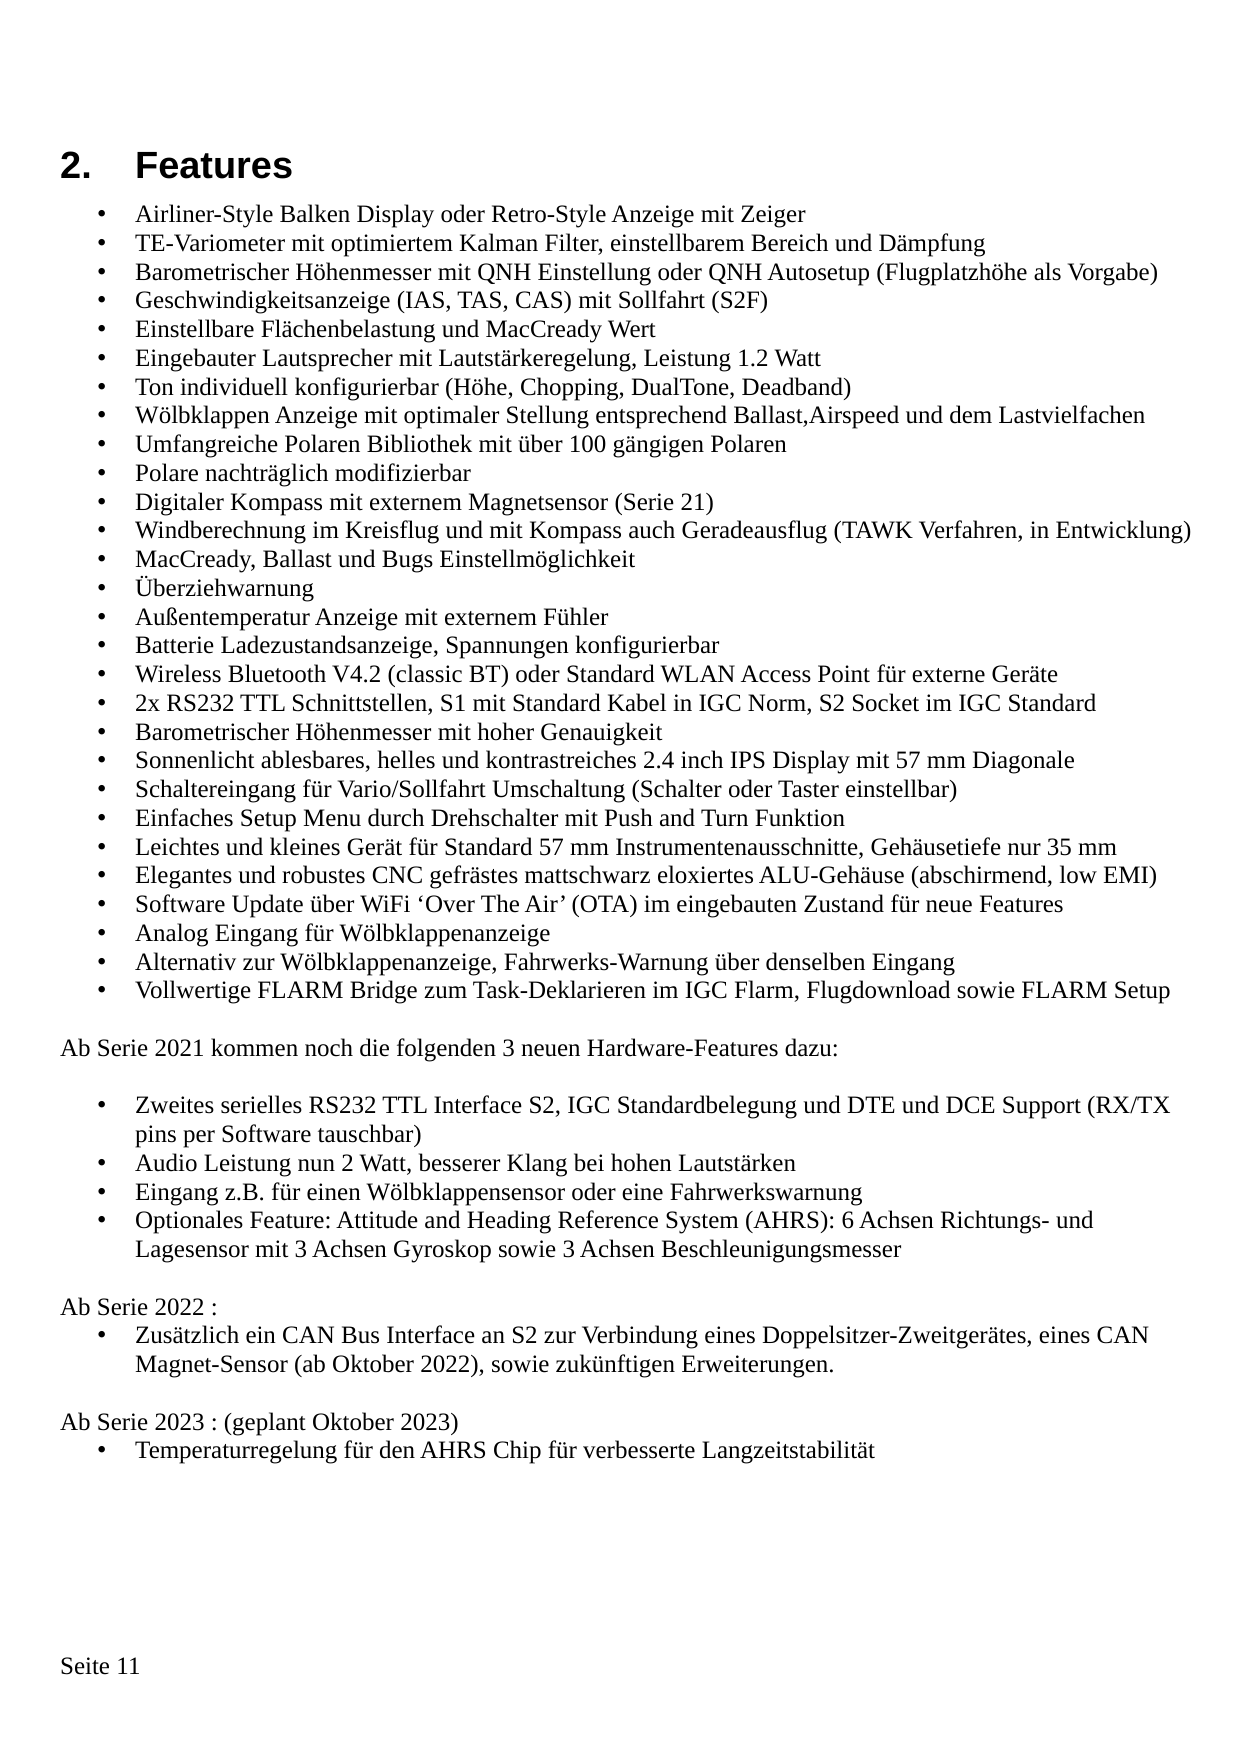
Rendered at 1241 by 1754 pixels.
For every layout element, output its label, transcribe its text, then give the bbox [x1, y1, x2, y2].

list Airliner-Style Balken Display oder Retro-Style Anzeige mit Zeiger [97, 199, 1207, 228]
list Schaltereingang für Vario/Sollfahrt Umschaltung (Schalter oder Taster einstellbar) [97, 774, 1207, 803]
list Außentemperatur Anzeige mit externem Fühler [97, 602, 1207, 631]
list Barometrischer Höhenmesser mit QNH Einstellung oder QNH Autosetup (Flugplatzhöhe als Vorgabe) [97, 257, 1207, 286]
list Audio Leistung nun 2 Watt, besserer Klang bei hohen Lautstärken [97, 1148, 1207, 1177]
list Elegantes und robustes CNC gefrästes mattschwarz eloxiertes ALU-Gehäuse (abschirmend, low EMI) [97, 861, 1207, 889]
list Einstellbare Flächenbelastung und MacCready Wert [97, 314, 1207, 343]
text Ab Serie 2022 : [60, 1292, 1207, 1321]
list Leichtes und kleines Gerät für Standard 57 mm Instrumentenausschnitte, Gehäusetiefe nur 35 mm [97, 832, 1207, 861]
list 2x RS232 TTL Schnittstellen, S1 mit Standard Kabel in IGC Norm, S2 Socket im IGC Standard [97, 688, 1207, 717]
list Temperaturregelung für den AHRS Chip für verbesserte Langzeitstabilität [97, 1436, 1207, 1464]
list Alternativ zur Wölbklappenanzeige, Fahrwerks-Warnung über denselben Eingang [97, 947, 1207, 976]
list Wölbklappen Anzeige mit optimaler Stellung entsprechend Ballast,Airspeed und dem Lastvielfachen [97, 401, 1207, 429]
list Sonnenlicht ablesbares, helles und kontrastreiches 2.4 inch IPS Display mit 57 mm Diagonale [97, 746, 1207, 774]
list Einfaches Setup Menu durch Drehschalter mit Push and Turn Funktion [97, 803, 1207, 832]
text Ab Serie 2023 : (geplant Oktober 2023) [60, 1407, 1207, 1436]
text Ab Serie 2021 kommen noch die folgenden 3 neuen Hardware-Features dazu: [60, 1033, 1207, 1062]
list Vollwertige FLARM Bridge zum Task-Deklarieren im IGC Flarm, Flugdownload sowie FLARM Setup [97, 976, 1207, 1004]
list Windberechnung im Kreisflug und mit Kompass auch Geradeausflug (TAWK Verfahren, in Entwicklung) [97, 516, 1207, 544]
list Software Update über WiFi ‘Over The Air’ (OTA) im eingebauten Zustand für neue Features [97, 889, 1207, 918]
list Batterie Ladezustandsanzeige, Spannungen konfigurierbar [97, 631, 1207, 659]
list Optionales Feature: Attitude and Heading Reference System (AHRS): 6 Achsen Richtungs- und Lagesensor mit 3 Achsen Gyroskop sowie 3 Achsen Beschleunigungsmesser [97, 1206, 1207, 1263]
list Barometrischer Höhenmesser mit hoher Genauigkeit [97, 717, 1207, 746]
list MacCready, Ballast und Bugs Einstellmöglichkeit [97, 544, 1207, 573]
list Geschwindigkeitsanzeige (IAS, TAS, CAS) mit Sollfahrt (S2F) [97, 286, 1207, 314]
list Eingebauter Lautsprecher mit Lautstärkeregelung, Leistung 1.2 Watt [97, 343, 1207, 372]
list Analog Eingang für Wölbklappenanzeige [97, 918, 1207, 947]
subtitle Features [60, 143, 1207, 187]
list Überziehwarnung [97, 573, 1207, 602]
list Umfangreiche Polaren Bibliothek mit über 100 gängigen Polaren [97, 429, 1207, 458]
list Ton individuell konfigurierbar (Höhe, Chopping, DualTone, Deadband) [97, 372, 1207, 401]
list TE-Variometer mit optimiertem Kalman Filter, einstellbarem Bereich und Dämpfung [97, 228, 1207, 257]
list Zusätzlich ein CAN Bus Interface an S2 zur Verbindung eines Doppelsitzer-Zweitgerätes, eines CAN Magnet-Sensor (ab Oktober 2022), sowie zukünftigen Erweiterungen. [97, 1321, 1207, 1378]
list Digitaler Kompass mit externem Magnetsensor (Serie 21) [97, 487, 1207, 516]
list Zweites serielles RS232 TTL Interface S2, IGC Standardbelegung und DTE und DCE Support (RX/TX pins per Software tauschbar) [97, 1091, 1207, 1148]
list Polare nachträglich modifizierbar [97, 458, 1207, 487]
list Eingang z.B. für einen Wölbklappensensor oder eine Fahrwerkswarnung [97, 1177, 1207, 1206]
list Wireless Bluetooth V4.2 (classic BT) oder Standard WLAN Access Point für externe Geräte [97, 659, 1207, 688]
